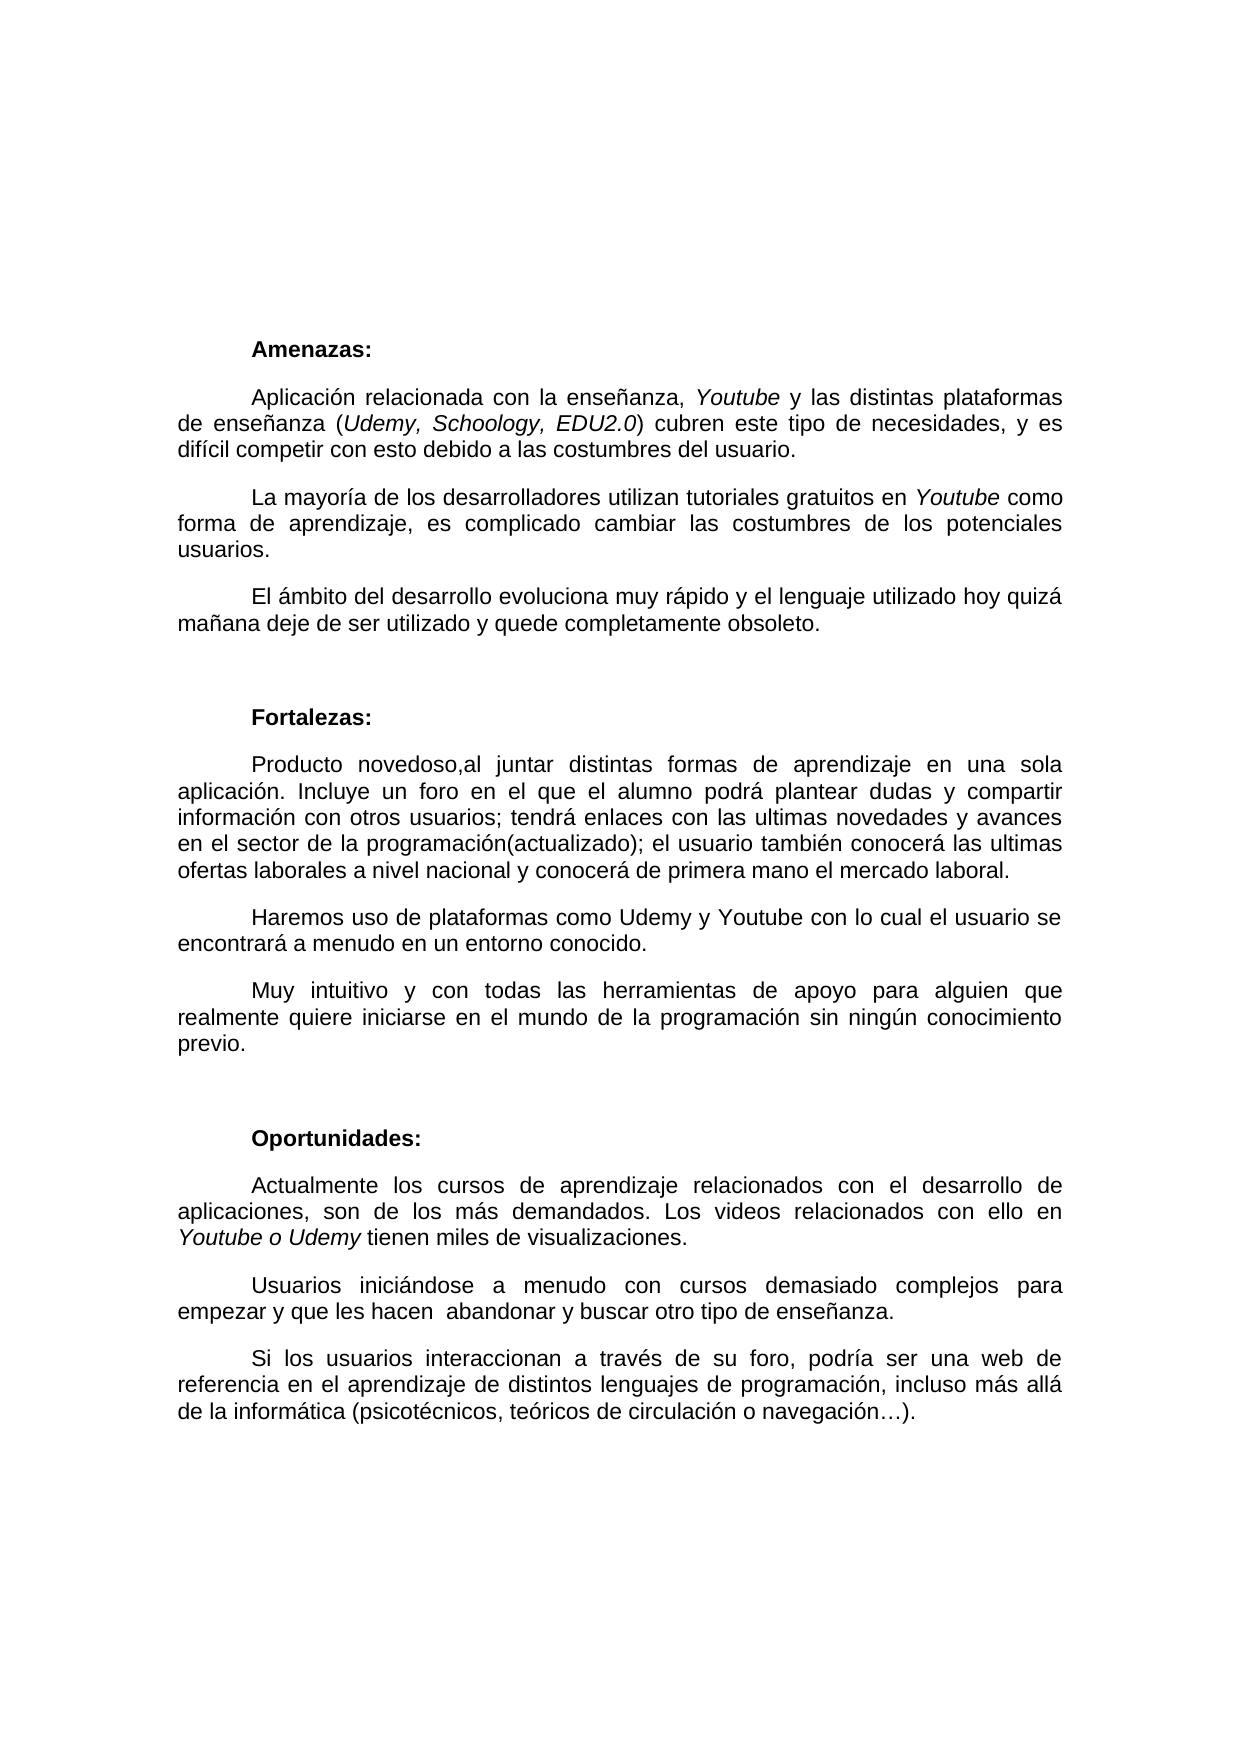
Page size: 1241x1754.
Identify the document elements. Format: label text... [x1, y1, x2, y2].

text Amenazas: [177, 336, 1063, 363]
text El ámbito del desarrollo evoluciona muy rápido y el lenguaje utilizado hoy quizá mañana deje de ser utilizado y quede completamente obsoleto. [177, 583, 1063, 636]
text Oportunidades: [177, 1124, 1063, 1151]
text Fortalezas: [177, 704, 1063, 730]
text La mayoría de los desarrolladores utilizan tutoriales gratuitos en Youtube como forma de aprendizaje, es complicado cambiar las costumbres de los potenciales usuarios. [177, 483, 1063, 562]
text Muy intuitivo y con todas las herramientas de apoyo para alguien que realmente quiere iniciarse en el mundo de la programación sin ningún conocimiento previo. [177, 977, 1063, 1056]
text Haremos uso de plataformas como Udemy y Youtube con lo cual el usuario se encontrará a menudo en un entorno conocido. [177, 904, 1063, 957]
text Producto novedoso,al juntar distintas formas de aprendizaje en una sola aplicación. Incluye un foro en el que el alumno podrá plantear dudas y compartir información con otros usuarios; tendrá enlaces con las ultimas novedades y avances en el sector de la programación(actualizado); el usuario también conocerá las ultimas ofertas laborales a nivel nacional y conocerá de primera mano el mercado laboral. [177, 751, 1063, 883]
text Aplicación relacionada con la enseñanza, Youtube y las distintas plataformas de enseñanza (Udemy, Schoology, EDU2.0) cubren este tipo de necesidades, y es difícil competir con esto debido a las costumbres del usuario. [177, 383, 1063, 463]
text Si los usuarios interaccionan a través de su foro, podría ser una web de referencia en el aprendizaje de distintos lenguajes de programación, incluso más allá de la informática (psicotécnicos, teóricos de circulación o navegación…). [177, 1345, 1063, 1424]
text Usuarios iniciándose a menudo con cursos demasiado complejos para empezar y que les hacen abandonar y buscar otro tipo de enseñanza. [177, 1272, 1063, 1324]
text Actualmente los cursos de aprendizaje relacionados con el desarrollo de aplicaciones, son de los más demandados. Los videos relacionados con ello en Youtube o Udemy tienen miles de visualizaciones. [177, 1172, 1063, 1251]
